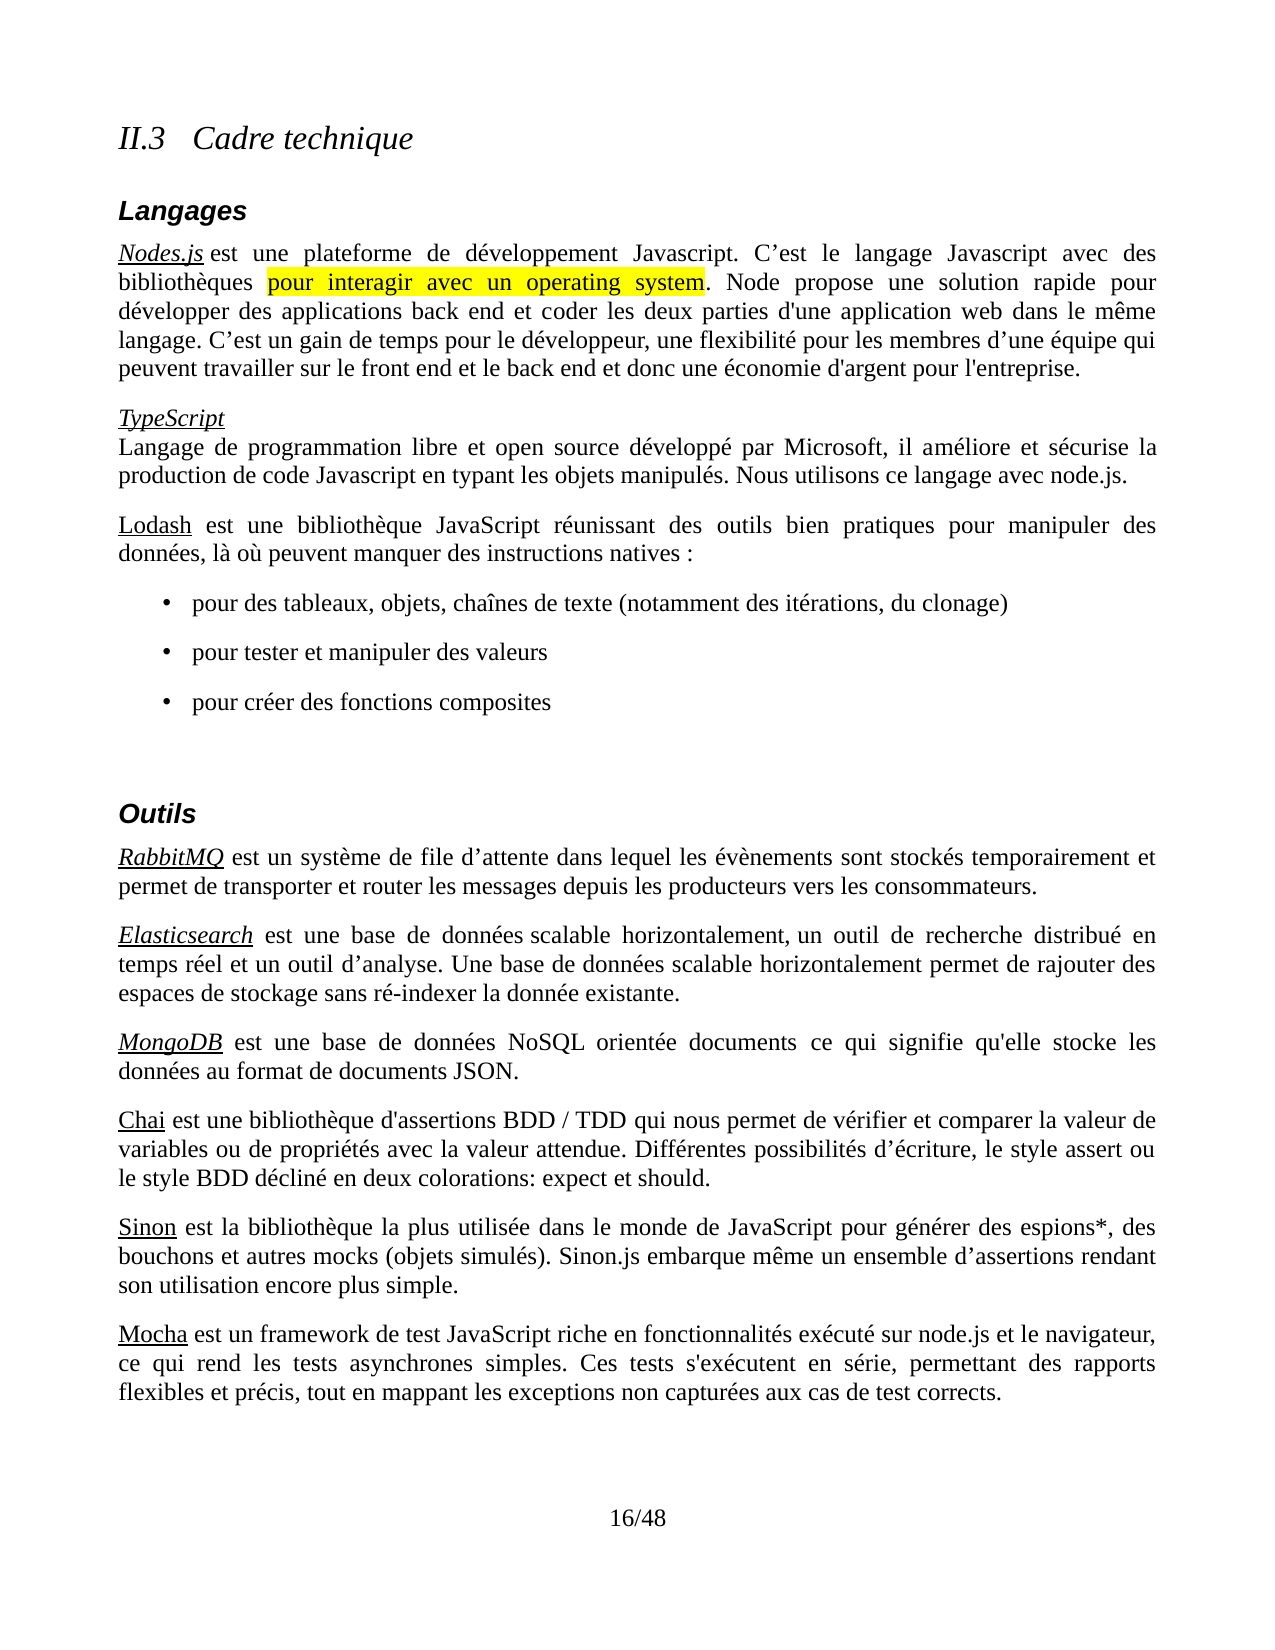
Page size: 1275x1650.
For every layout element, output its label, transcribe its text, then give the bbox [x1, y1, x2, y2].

list pour tester et manipuler des valeurs [162, 637, 1157, 666]
text Chai est une bibliothèque d'assertions BDD / TDD qui nous permet de vérifier et comparer la valeur de variables ou de propriétés avec la valeur attendue. Différentes possibilités d’écriture, le style assert ou le style BDD décliné en deux colorations: expect et should. [118, 1105, 1157, 1192]
text Elasticsearch est une base de données scalable horizontalement, un outil de recherche distribué en temps réel et un outil d’analyse. Une base de données scalable horizontalement permet de rajouter des espaces de stockage sans ré-indexer la donnée existante. [118, 920, 1157, 1007]
text MongoDB est une base de données NoSQL orientée documents ce qui signifie qu'elle stocke les données au format de documents JSON. [118, 1027, 1157, 1085]
text RabbitMQ est un système de file d’attente dans lequel les évènements sont stockés temporairement et permet de transporter et router les messages depuis les producteurs vers les consommateurs. [118, 842, 1157, 900]
text Lodash est une bibliothèque JavaScript réunissant des outils bien pratiques pour manipuler des données, là où peuvent manquer des instructions natives : [118, 510, 1157, 567]
list pour créer des fonctions composites [162, 687, 1157, 715]
text Nodes.js est une plateforme de développement Javascript. C’est le langage Javascript avec des bibliothèques pour interagir avec un operating system. Node propose une solution rapide pour développer des applications back end et coder les deux parties d'une application web dans le même langage. C’est un gain de temps pour le développeur, une flexibilité pour les membres d’une équipe qui peuvent travailler sur le front end et le back end et donc une économie d'argent pour l'entreprise. [118, 238, 1157, 382]
list pour des tableaux, objets, chaînes de texte (notamment des itérations, du clonage) [162, 588, 1157, 617]
text Sinon est la bibliothèque la plus utilisée dans le monde de JavaScript pour générer des espions*, des bouchons et autres mocks (objets simulés). Sinon.js embarque même un ensemble d’assertions rendant son utilisation encore plus simple. [118, 1212, 1157, 1298]
subtitle Cadre technique [118, 118, 1157, 157]
subtitle Langages [118, 194, 1157, 226]
text TypeScript Langage de programmation libre et open source développé par Microsoft, il améliore et sécurise la production de code Javascript en typant les objets manipulés. Nous utilisons ce langage avec node.js. [118, 403, 1157, 489]
subtitle Outils [118, 798, 1157, 830]
text Mocha est un framework de test JavaScript riche en fonctionnalités exécuté sur node.js et le navigateur, ce qui rend les tests asynchrones simples. Ces tests s'exécutent en série, permettant des rapports flexibles et précis, tout en mappant les exceptions non capturées aux cas de test corrects. [118, 1319, 1157, 1405]
